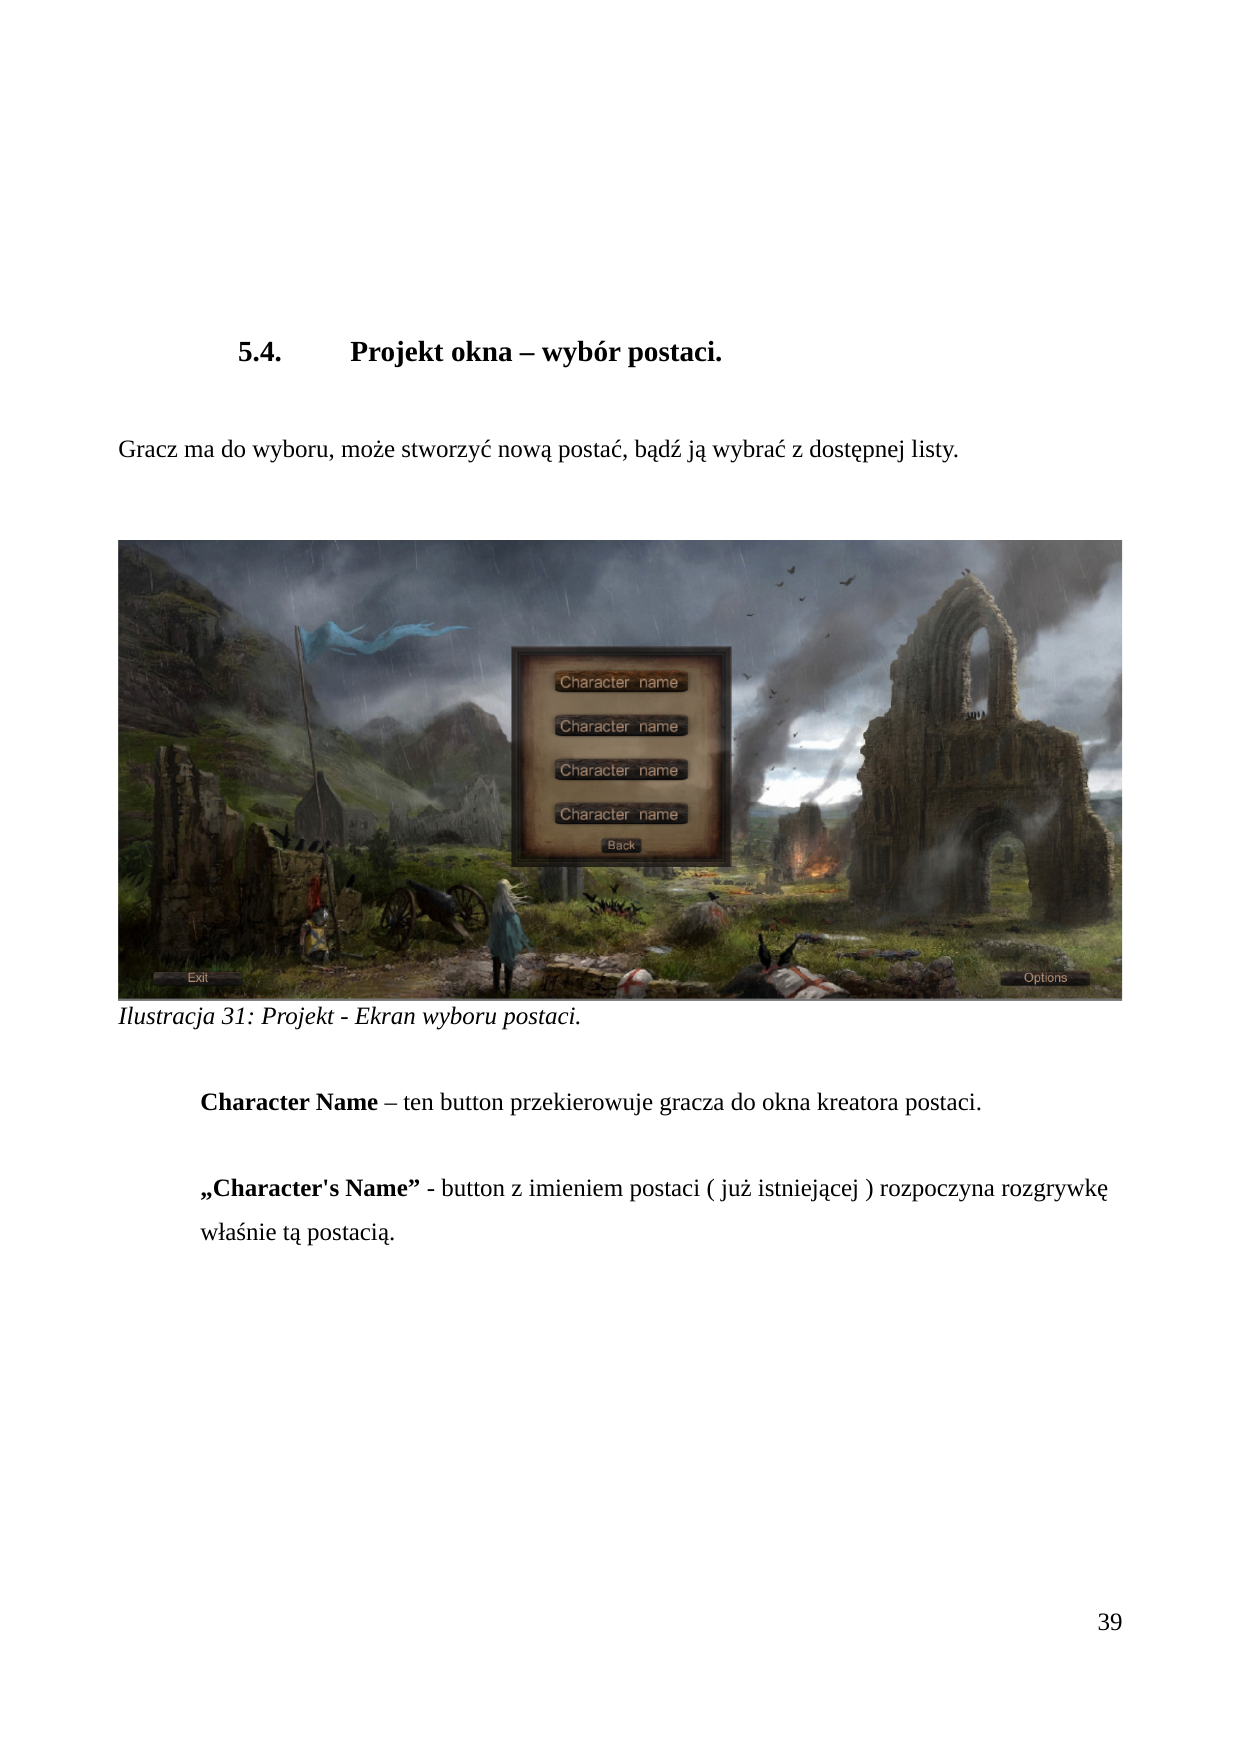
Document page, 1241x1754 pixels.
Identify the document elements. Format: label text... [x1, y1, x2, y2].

text „Character's Name” - button z imieniem postaci ( już istniejącej ) rozpoczyna rozgrywkę właśnie tą postacią. [118, 1173, 1122, 1245]
text Gracz ma do wyboru, może stworzyć nową postać, bądź ją wybrać z dostępnej listy. [118, 434, 1122, 463]
text Character Name – ten button przekierowuje gracza do okna kreatora postaci. [118, 1087, 1122, 1116]
picture [118, 540, 1123, 1001]
text Ilustracja 31: Projekt - Ekran wyboru postaci. [118, 1001, 1122, 1030]
list Projekt okna – wybór postaci. [231, 334, 1122, 367]
